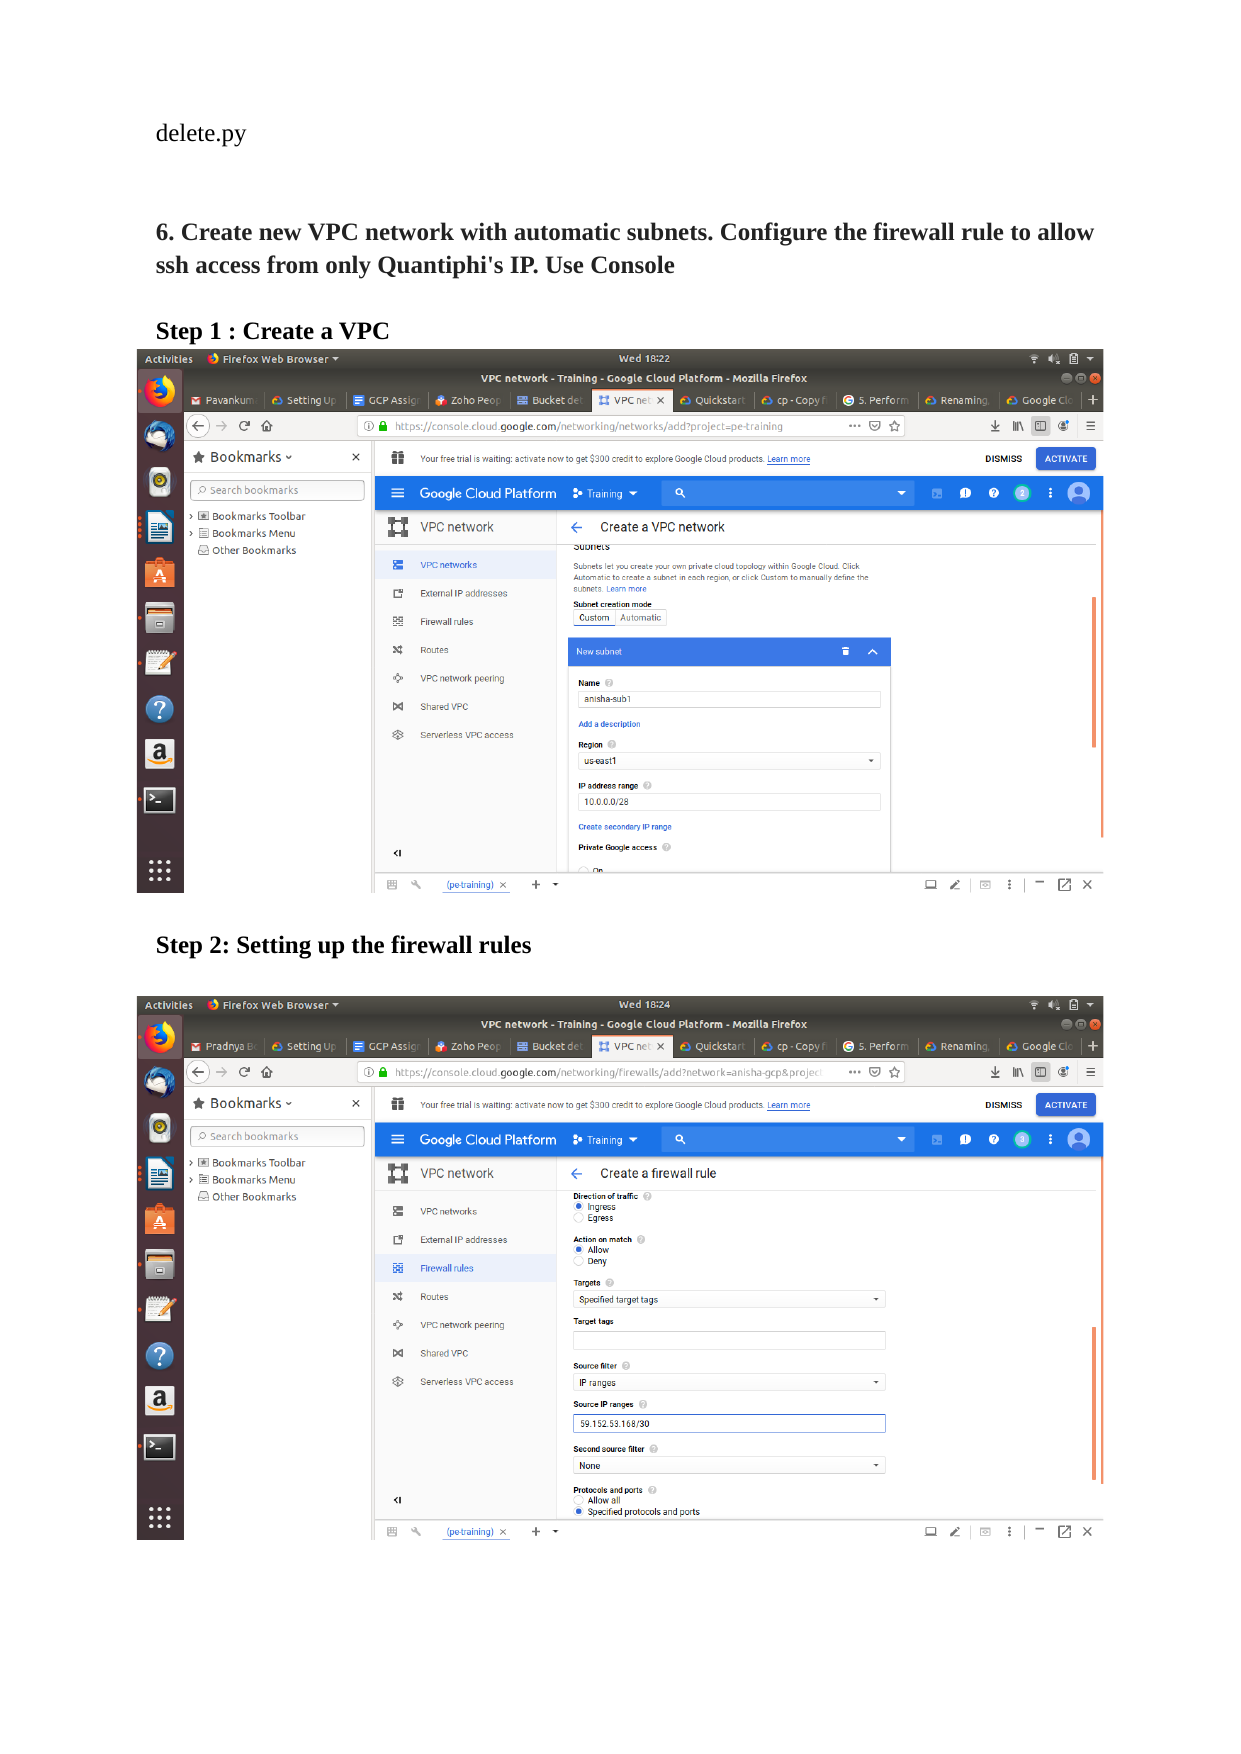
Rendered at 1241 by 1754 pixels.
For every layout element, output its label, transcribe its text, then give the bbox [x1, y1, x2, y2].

text delete.py [156, 118, 1122, 147]
picture [136, 349, 1104, 893]
picture [136, 996, 1104, 1540]
list 6. Create new VPC network with automatic subnets. Configure the firewall rule to allow ssh access from only Quantiphi's IP. Use Console [156, 217, 1122, 279]
text Step 1 : Create a VPC [156, 316, 1122, 345]
text Step 2: Setting up the firewall rules [156, 930, 1122, 959]
